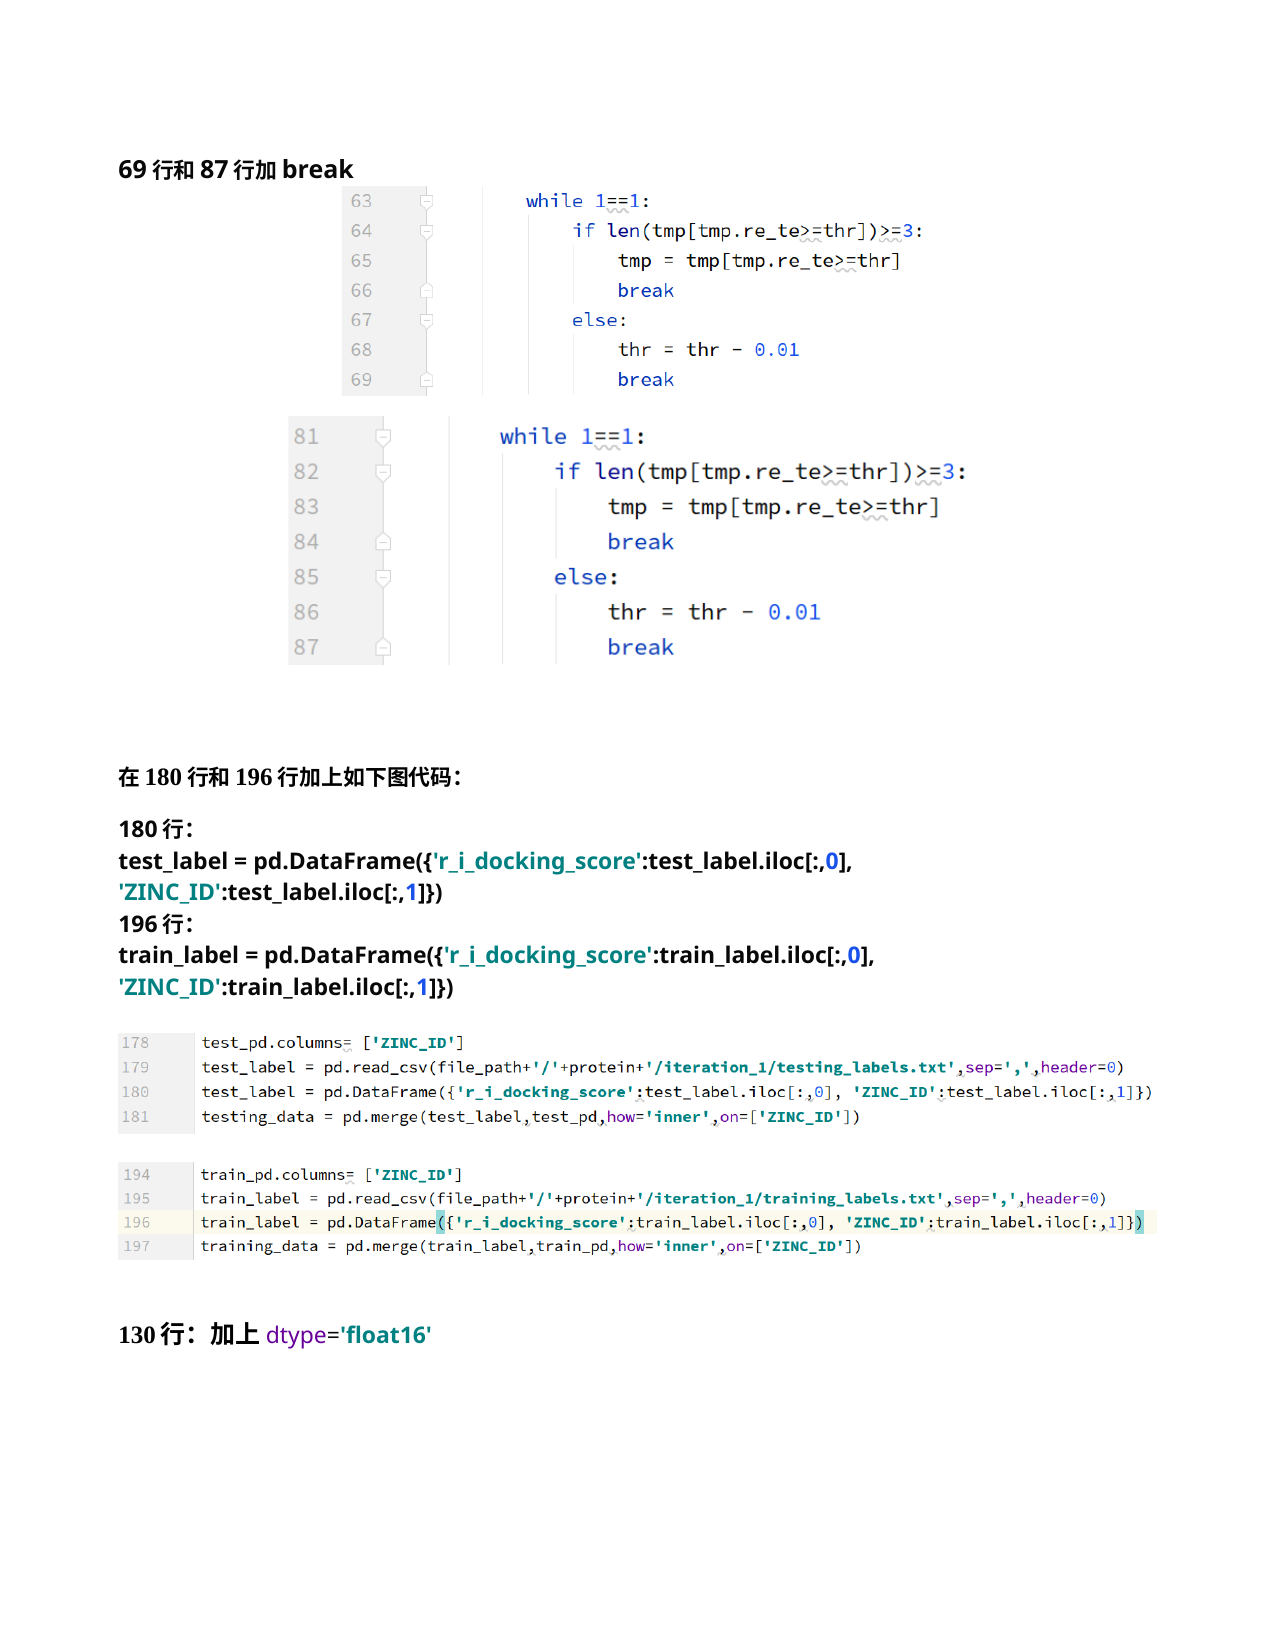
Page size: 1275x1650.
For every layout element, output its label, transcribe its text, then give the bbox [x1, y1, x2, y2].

text 196行： [118, 907, 1157, 939]
text 在180行和196行加上如下图代码： [118, 760, 1157, 792]
picture [118, 1033, 1157, 1134]
text 180行： [118, 812, 1157, 845]
picture [288, 416, 987, 665]
picture [118, 1162, 1157, 1260]
text 69行和87行加break [118, 152, 1157, 186]
text 130行：加上dtype='float16' [118, 1315, 1157, 1351]
text train_label = pd.DataFrame({'r_i_docking_score':train_label.iloc[:,0], 'ZINC_ID':train_label.iloc[:,1]}) [118, 939, 1157, 1002]
picture [341, 186, 934, 396]
text test_label = pd.DataFrame({'r_i_docking_score':test_label.iloc[:,0], 'ZINC_ID':test_label.iloc[:,1]}) [118, 845, 1157, 907]
